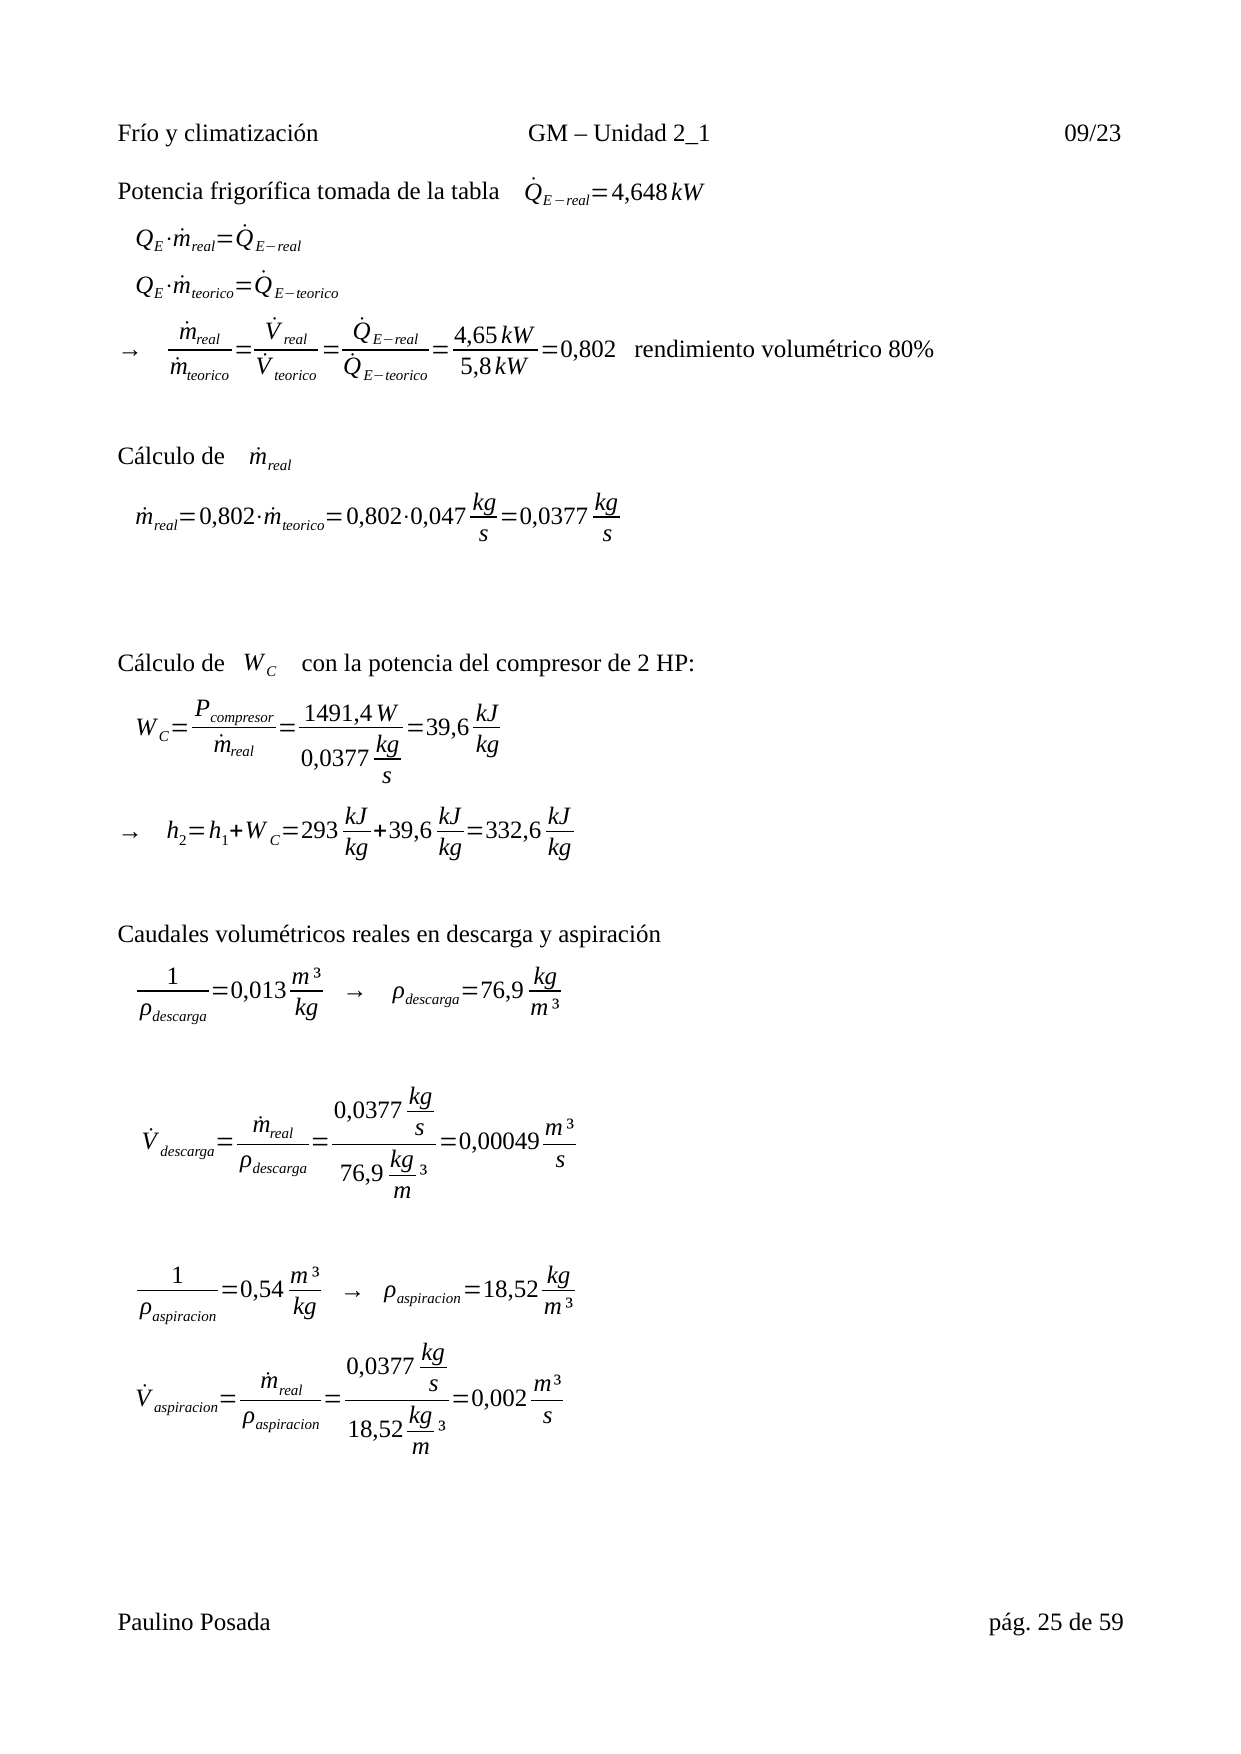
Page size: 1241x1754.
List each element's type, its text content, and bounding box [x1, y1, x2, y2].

text Potencia frigorífica tomada de la tabla [117, 176, 1123, 209]
text → [117, 1262, 1123, 1324]
text → [117, 803, 1123, 862]
text Caudales volumétricos reales en descarga y aspiración [117, 919, 1123, 948]
text Cálculo de [117, 441, 1123, 474]
text → rendimiento volumétrico 80% [117, 316, 1123, 384]
text → [117, 962, 1123, 1025]
text Cálculo de con la potencia del compresor de 2 HP: [117, 648, 1123, 680]
